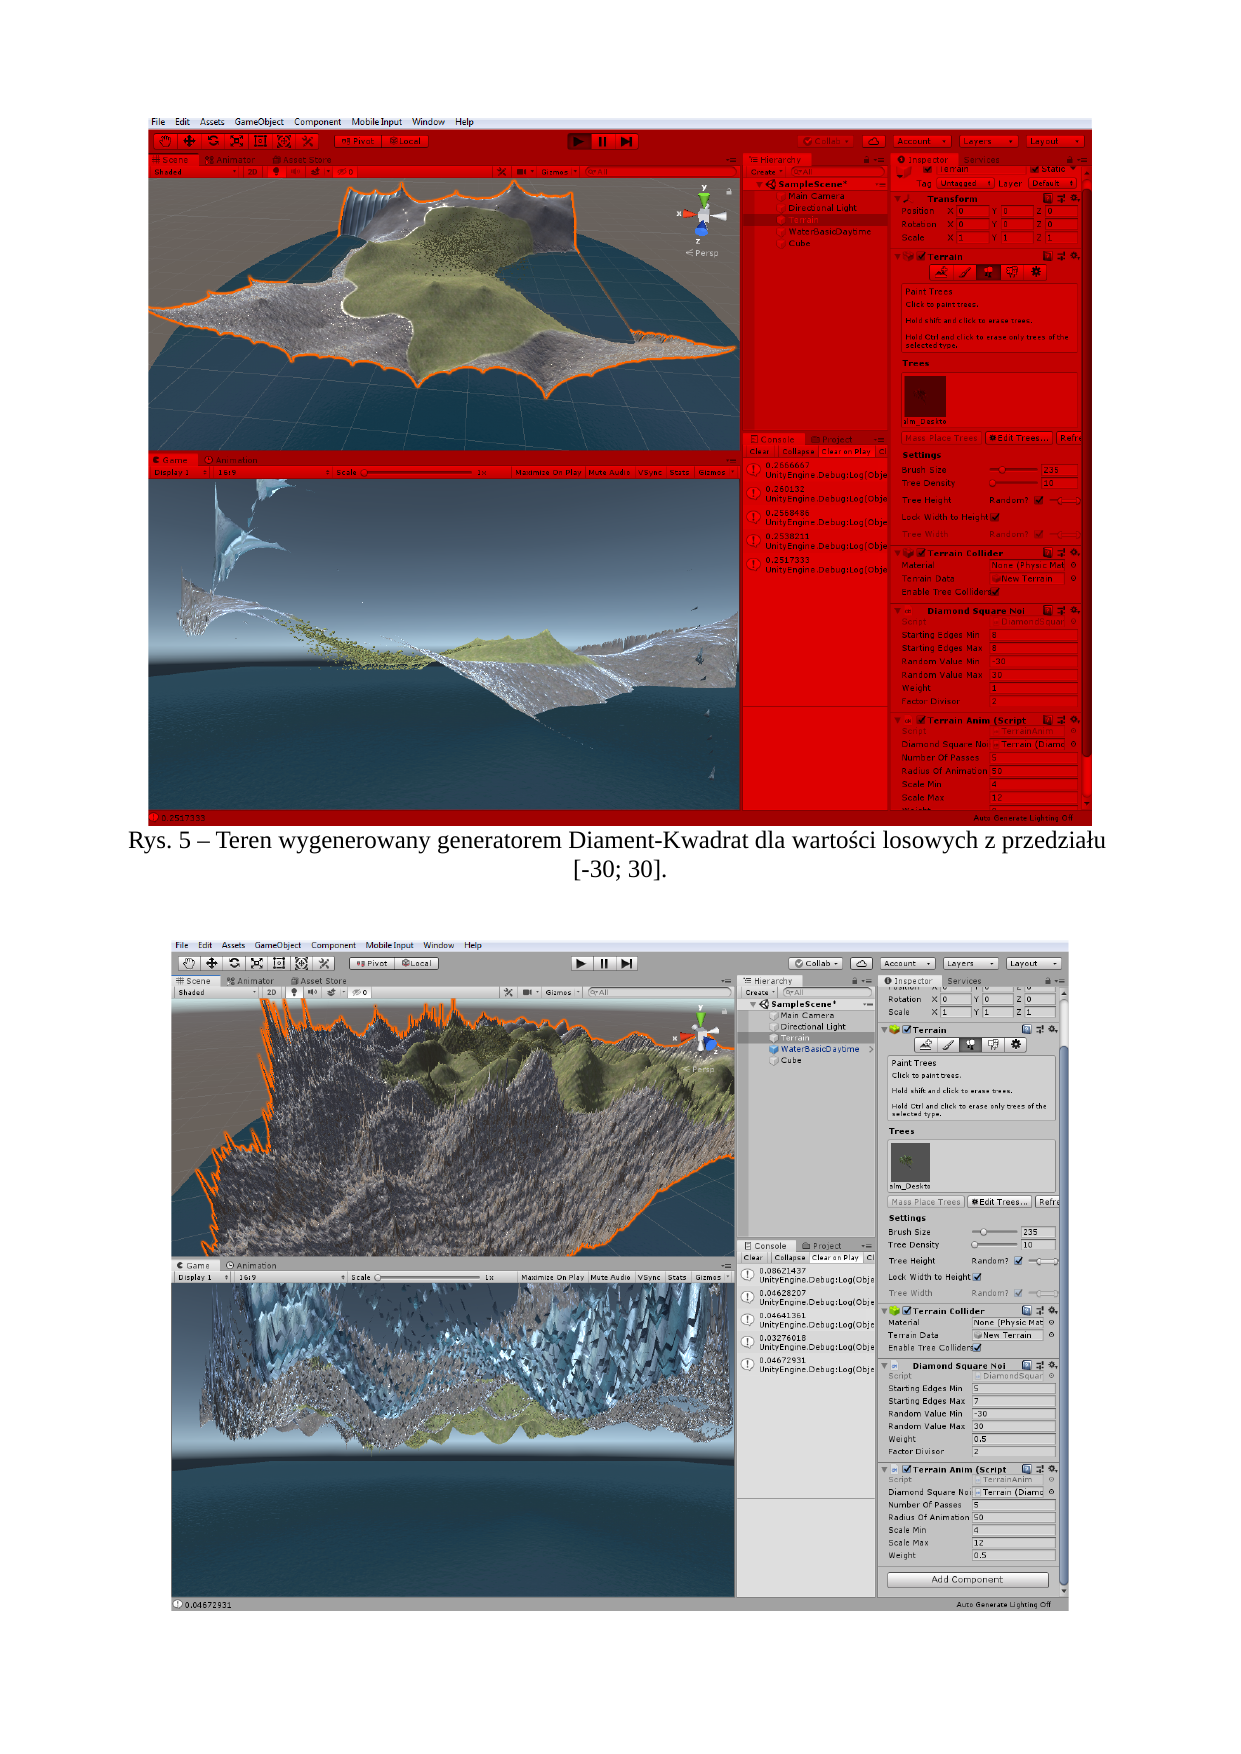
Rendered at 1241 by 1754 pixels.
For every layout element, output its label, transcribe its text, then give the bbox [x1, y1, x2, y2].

picture [171, 940, 1069, 1611]
picture [148, 118, 1092, 826]
text Rys. 5 – Teren wygenerowany generatorem Diament-Kwadrat dla wartości losowych z przedziału [-30; 30]. [118, 118, 1122, 883]
